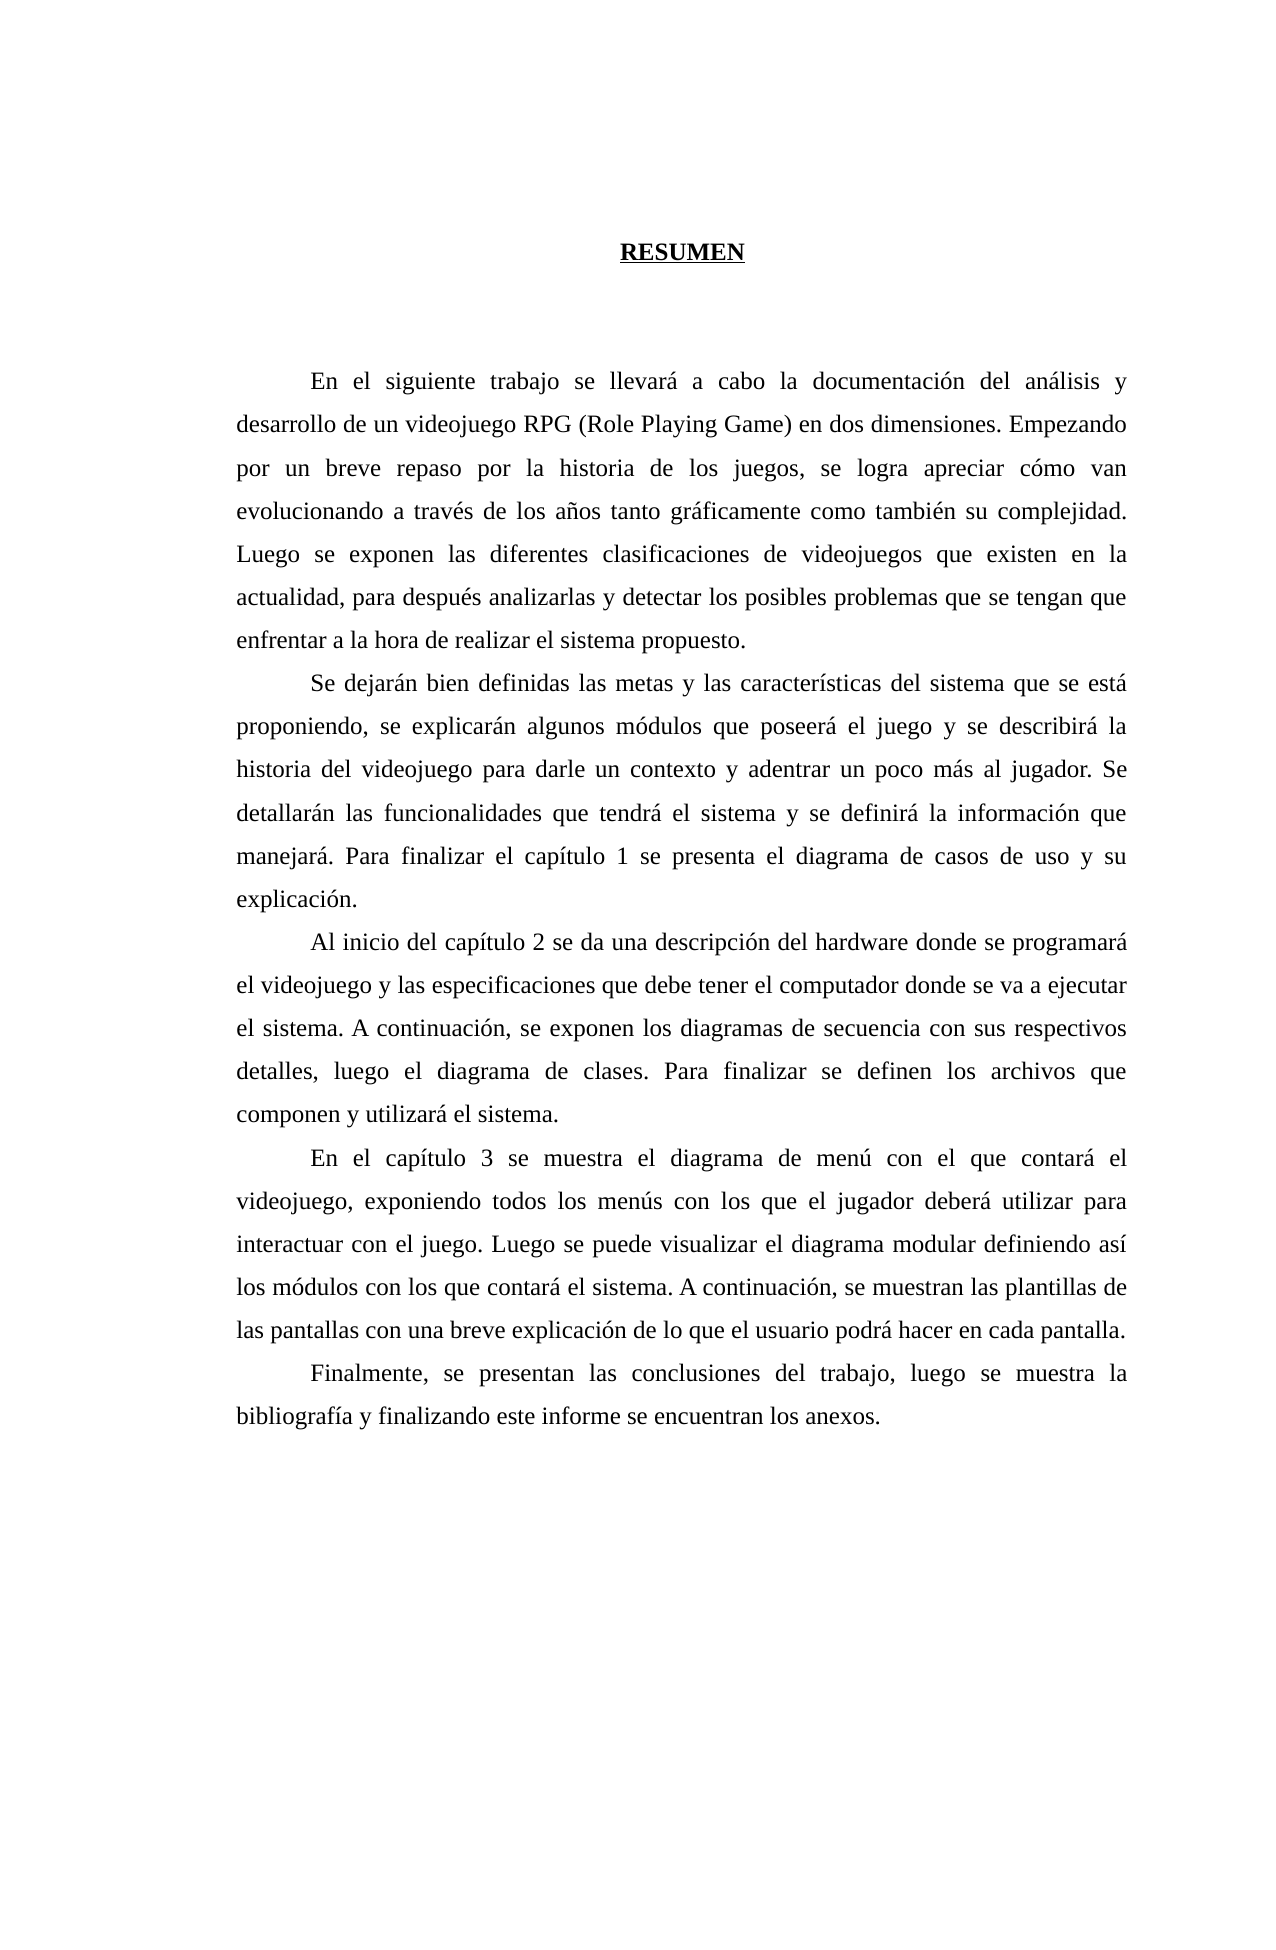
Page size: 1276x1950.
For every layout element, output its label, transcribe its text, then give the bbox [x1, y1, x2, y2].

text En el capítulo 3 se muestra el diagrama de menú con el que contará el videojuego, exponiendo todos los menús con los que el jugador deberá utilizar para interactuar con el juego. Luego se puede visualizar el diagrama modular definiendo así los módulos con los que contará el sistema. A continuación, se muestran las plantillas de las pantallas con una breve explicación de lo que el usuario podrá hacer en cada pantalla. [236, 1143, 1128, 1344]
text Finalmente, se presentan las conclusiones del trabajo, luego se muestra la bibliografía y finalizando este informe se encuentran los anexos. [236, 1358, 1128, 1430]
subtitle RESUMEN [236, 237, 1128, 266]
text Al inicio del capítulo 2 se da una descripción del hardware donde se programará el videojuego y las especificaciones que debe tener el computador donde se va a ejecutar el sistema. A continuación, se exponen los diagramas de secuencia con sus respectivos detalles, luego el diagrama de clases. Para finalizar se definen los archivos que componen y utilizará el sistema. [236, 927, 1128, 1128]
text En el siguiente trabajo se llevará a cabo la documentación del análisis y desarrollo de un videojuego RPG (Role Playing Game) en dos dimensiones. Empezando por un breve repaso por la historia de los juegos, se logra apreciar cómo van evolucionando a través de los años tanto gráficamente como también su complejidad. Luego se exponen las diferentes clasificaciones de videojuegos que existen en la actualidad, para después analizarlas y detectar los posibles problemas que se tengan que enfrentar a la hora de realizar el sistema propuesto. [236, 366, 1128, 654]
text Se dejarán bien definidas las metas y las características del sistema que se está proponiendo, se explicarán algunos módulos que poseerá el juego y se describirá la historia del videojuego para darle un contexto y adentrar un poco más al jugador. Se detallarán las funcionalidades que tendrá el sistema y se definirá la información que manejará. Para finalizar el capítulo 1 se presenta el diagrama de casos de uso y su explicación. [236, 668, 1128, 913]
